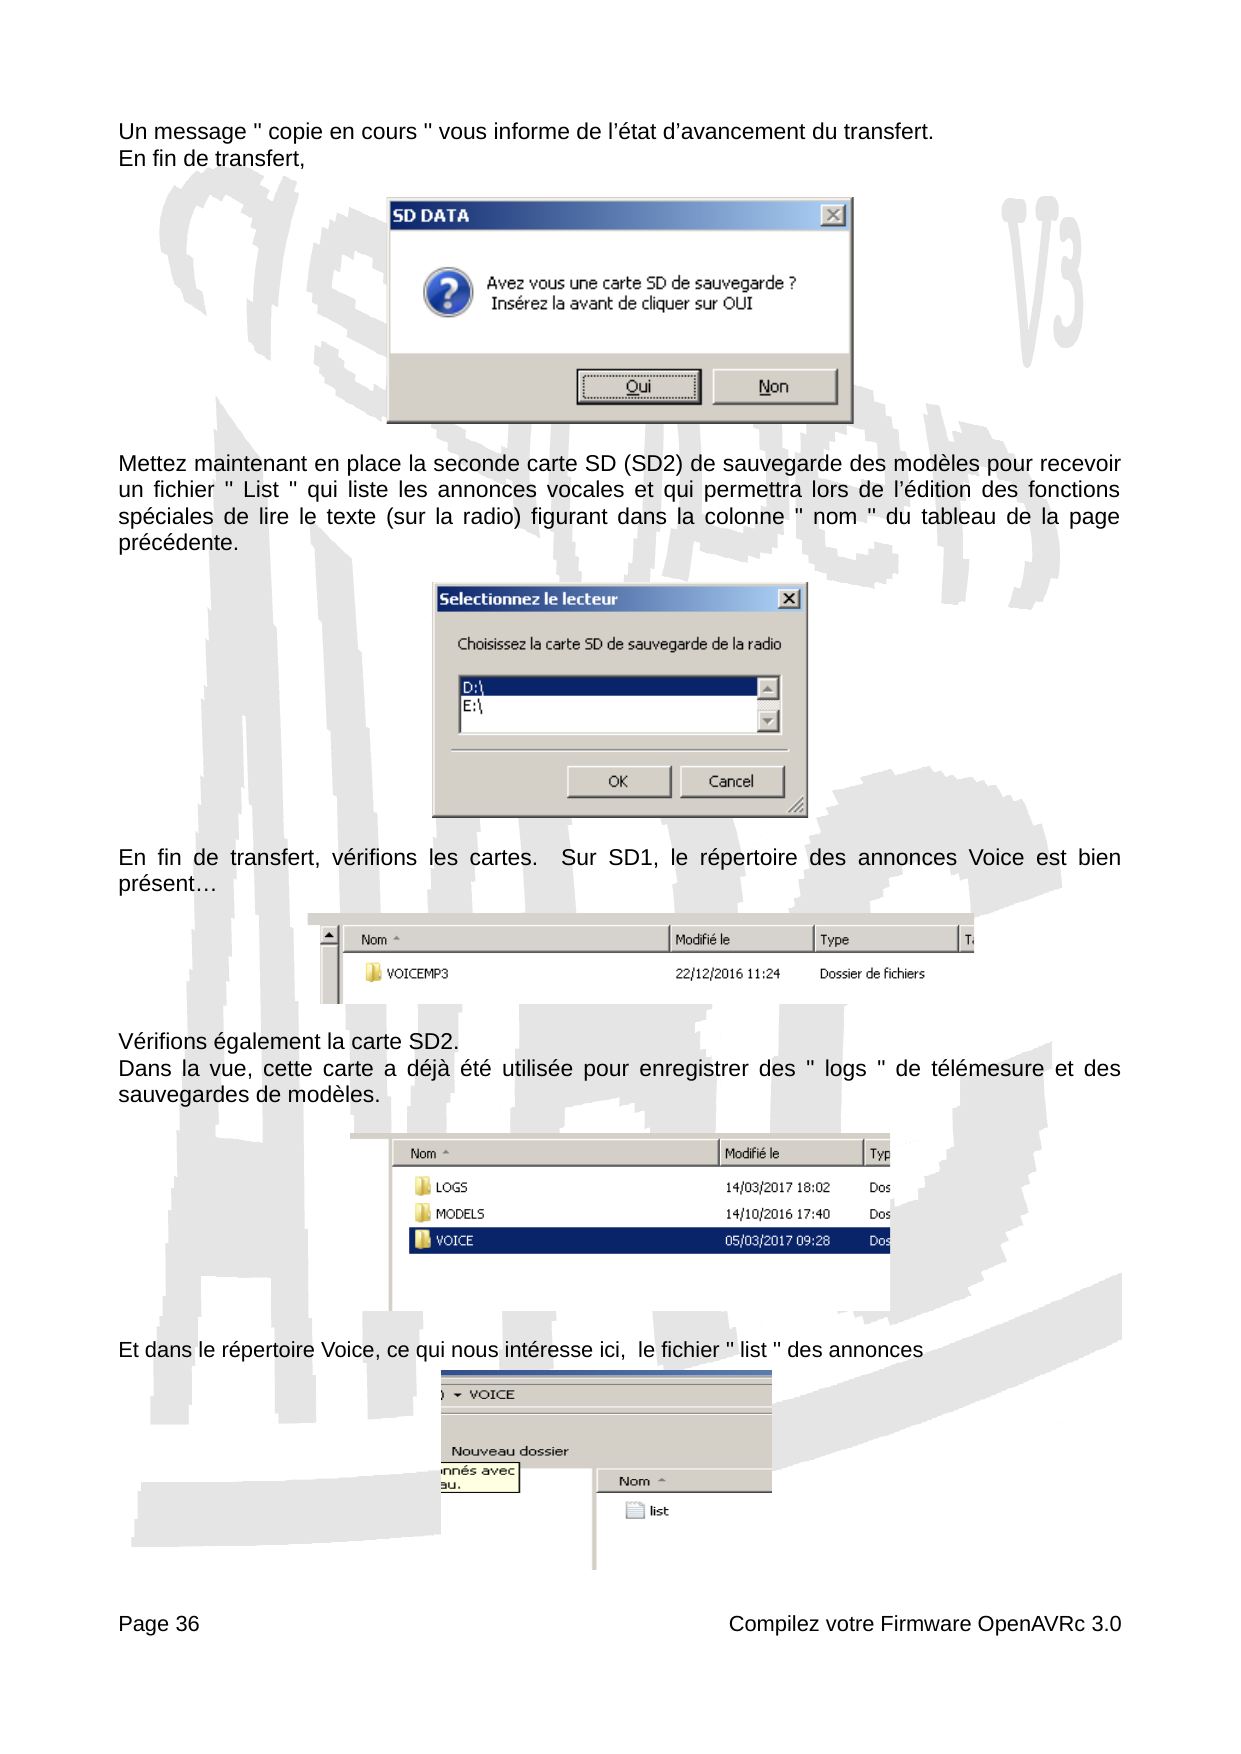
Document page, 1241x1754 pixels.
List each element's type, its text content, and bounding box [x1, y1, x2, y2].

picture [386, 197, 854, 424]
text Un message '' copie en cours '' vous informe de l’état d’avancement du transfert. [118, 118, 1122, 144]
text Mettez maintenant en place la seconde carte SD (SD2) de sauvegarde des modèles pour recevoir un fichier '' List '' qui liste les annonces vocales et qui permettra lors de l’édition des fonctions spéciales de lire le texte (sur la radio) figurant dans la colonne '' nom '' du tableau de la page précédente. [118, 450, 1122, 556]
picture [432, 582, 809, 818]
text En fin de transfert, [118, 144, 1122, 171]
text En fin de transfert, vérifions les cartes. Sur SD1, le répertoire des annonces Voice est bien présent… [118, 844, 1122, 896]
text Dans la vue, cette carte a déjà été utilisée pour enregistrer des '' logs '' de télémesure et des sauvegardes de modèles. [118, 1054, 1122, 1107]
text Vérifions également la carte SD2. [118, 1028, 1122, 1054]
text Et dans le répertoire Voice, ce qui nous intéresse ici, le fichier '' list '' des annonces [118, 1337, 1122, 1362]
